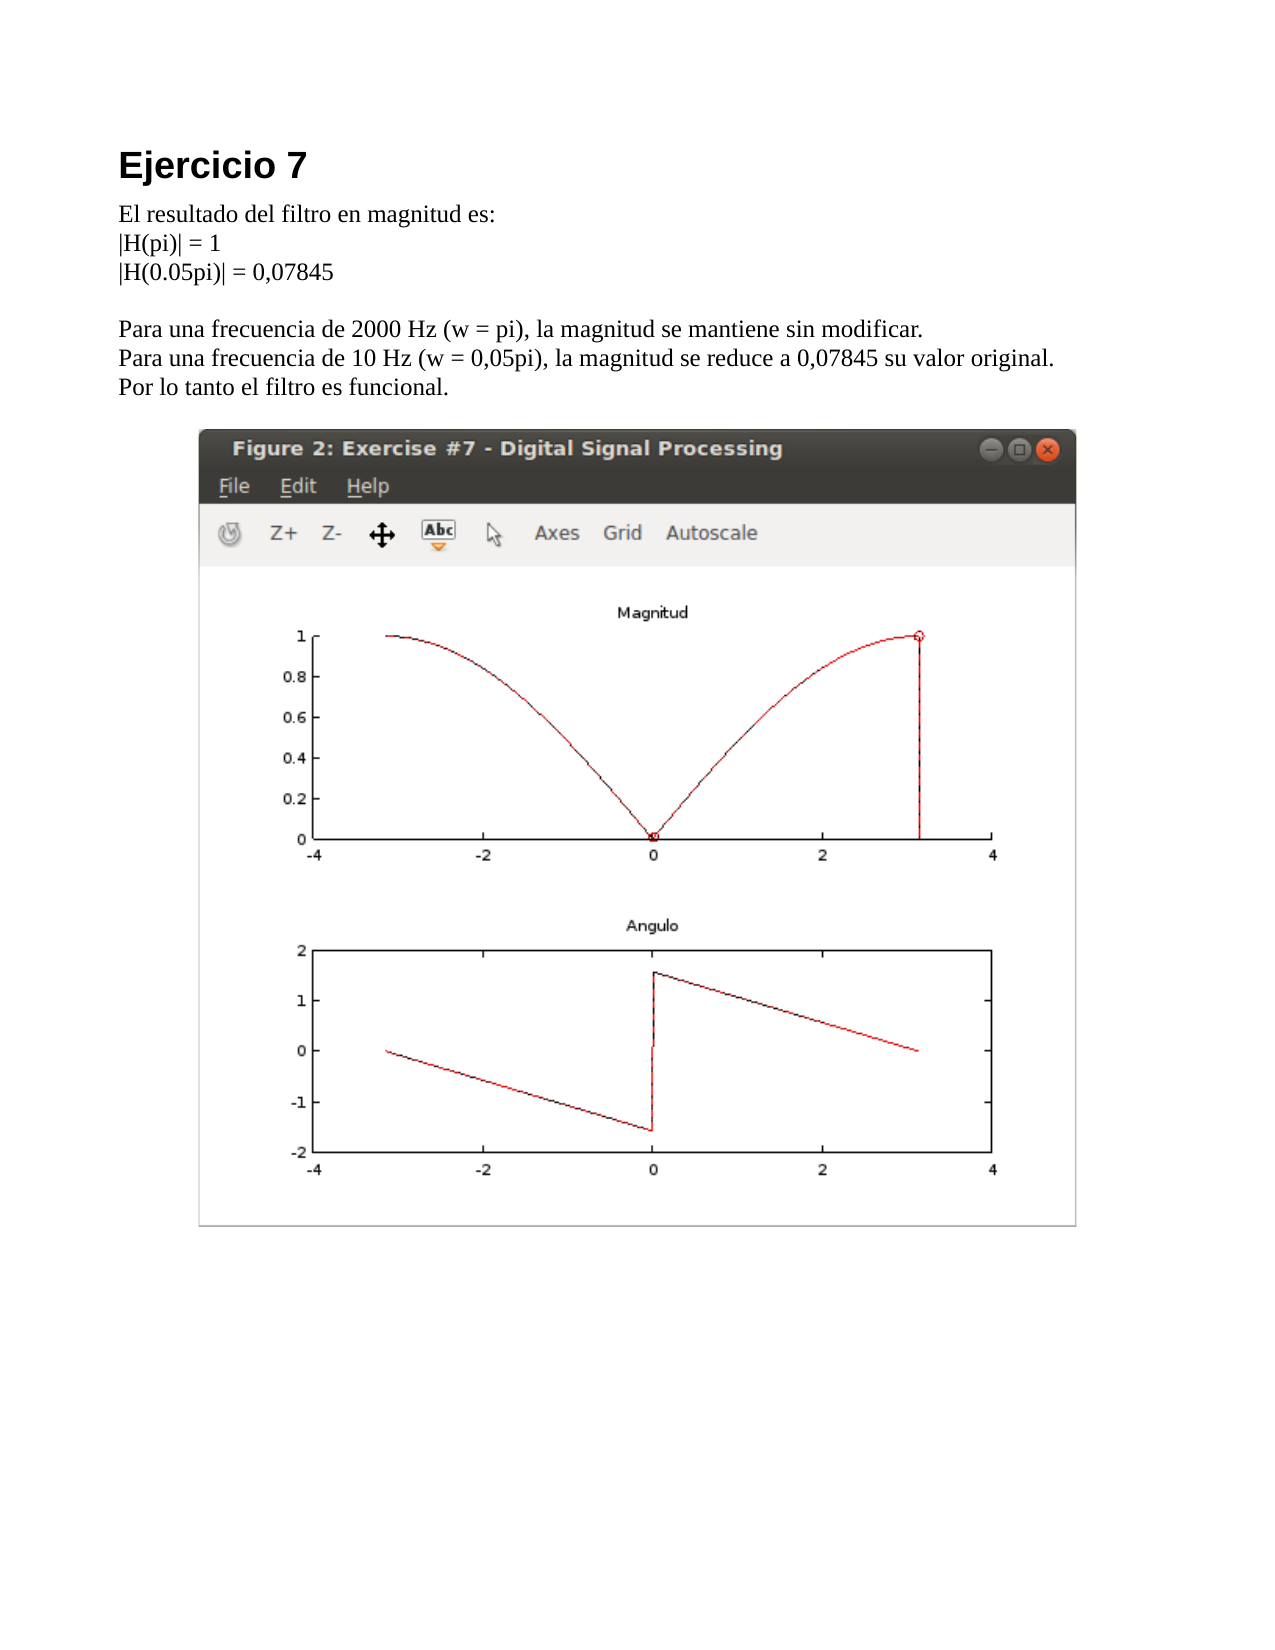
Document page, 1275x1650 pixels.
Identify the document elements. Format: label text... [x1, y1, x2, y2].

text |H(0.05pi)| = 0,07845 [118, 257, 1157, 286]
text Para una frecuencia de 10 Hz (w = 0,05pi), la magnitud se reduce a 0,07845 su valor original. [118, 343, 1157, 372]
picture [198, 429, 1077, 1227]
subtitle Ejercicio 7 [118, 143, 1157, 187]
text Por lo tanto el filtro es funcional. [118, 372, 1157, 401]
text El resultado del filtro en magnitud es: [118, 199, 1157, 228]
text Para una frecuencia de 2000 Hz (w = pi), la magnitud se mantiene sin modificar. [118, 314, 1157, 343]
text |H(pi)| = 1 [118, 228, 1157, 257]
